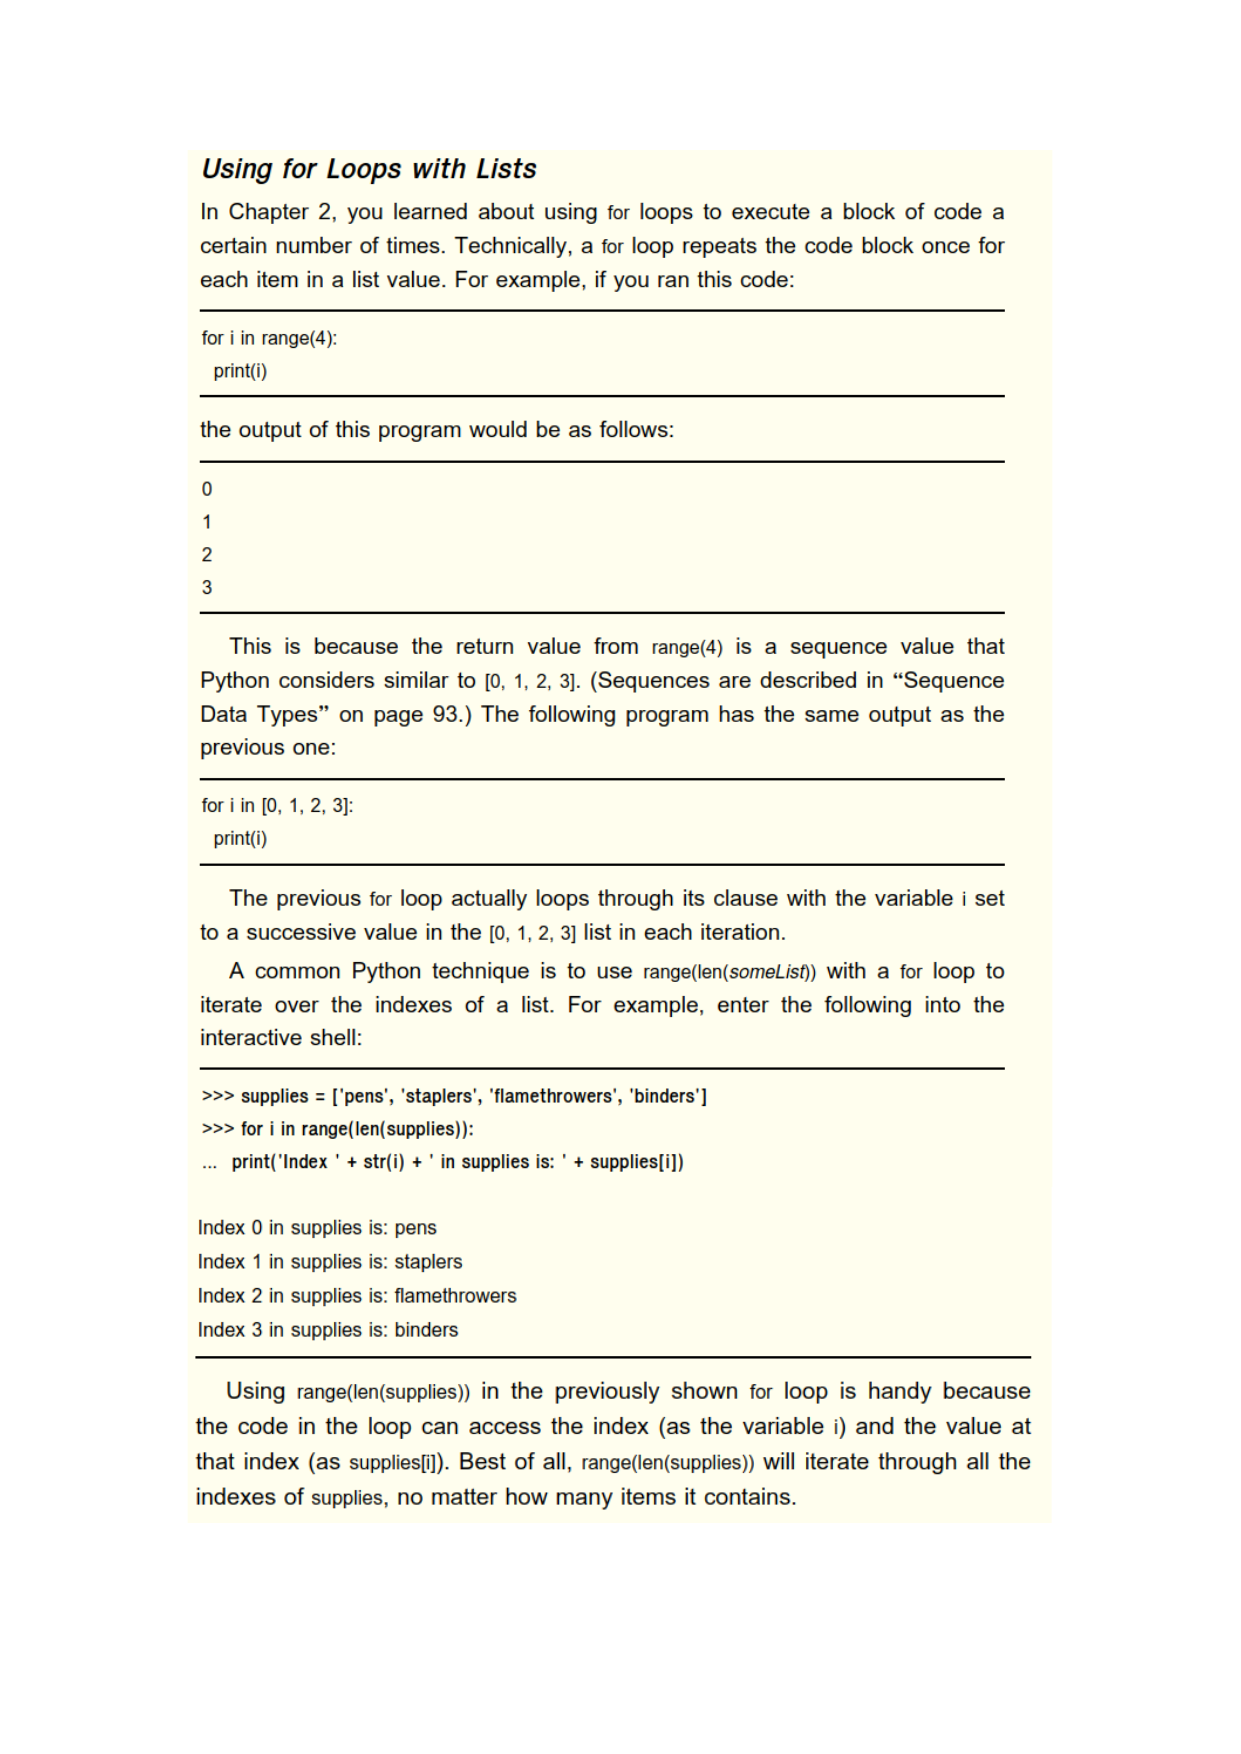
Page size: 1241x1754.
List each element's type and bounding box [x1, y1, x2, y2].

picture [187, 150, 1053, 1523]
